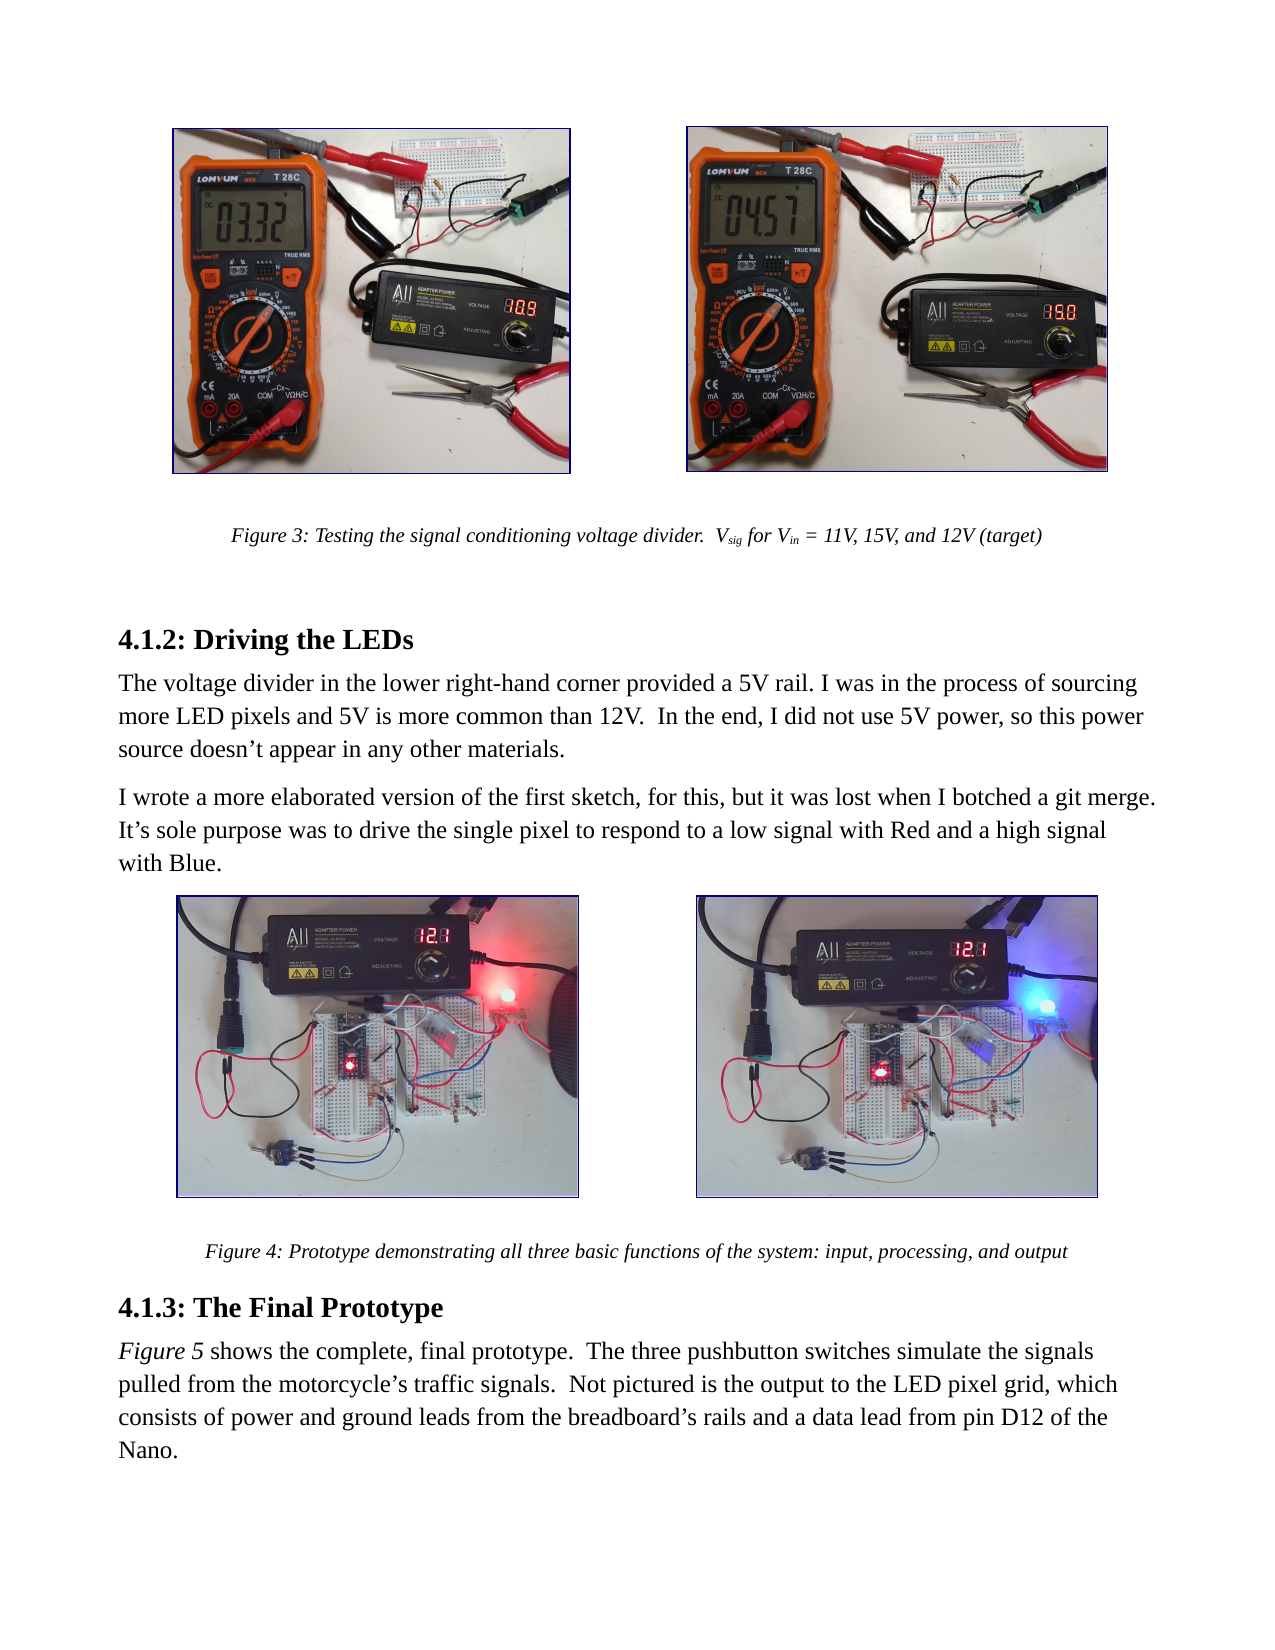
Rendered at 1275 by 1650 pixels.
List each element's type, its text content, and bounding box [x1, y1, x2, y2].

subtitle 4.1.3: The Final Prototype [118, 1290, 1157, 1324]
table_header [638, 118, 1157, 511]
text The voltage divider in the lower right-hand corner provided a 5V rail. I was in the process of sourcing more LED pixels and 5V is more common than 12V. In the end, I did not use 5V power, so this power source doesn’t appear in any other materials. [118, 668, 1157, 763]
text I wrote a more elaborated version of the first sketch, for this, but it was lost when I botched a git merge. It’s sole purpose was to drive the single pixel to respond to a low signal with Red and a high signal with Blue. [118, 782, 1157, 876]
text Figure 4: Prototype demonstrating all three basic functions of the system: input, processing, and output [118, 1239, 1157, 1263]
subtitle 4.1.2: Driving the LEDs [118, 622, 1157, 656]
table_header [118, 118, 637, 511]
picture [174, 129, 569, 473]
table_header [118, 895, 637, 1227]
picture [178, 897, 578, 1197]
text Figure 3: Testing the signal conditioning voltage divider. Vsig for Vin = 11V, 15V, and 12V (target) [118, 523, 1157, 547]
picture [697, 897, 1097, 1197]
table_header [638, 895, 1157, 1227]
text Figure 5 shows the complete, final prototype. The three pushbutton switches simulate the signals pulled from the motorcycle’s traffic signals. Not pictured is the output to the LED pixel grid, which consists of power and ground leads from the breadboard’s rails and a data lead from pin D12 of the Nano. [118, 1336, 1157, 1464]
picture [688, 127, 1107, 471]
